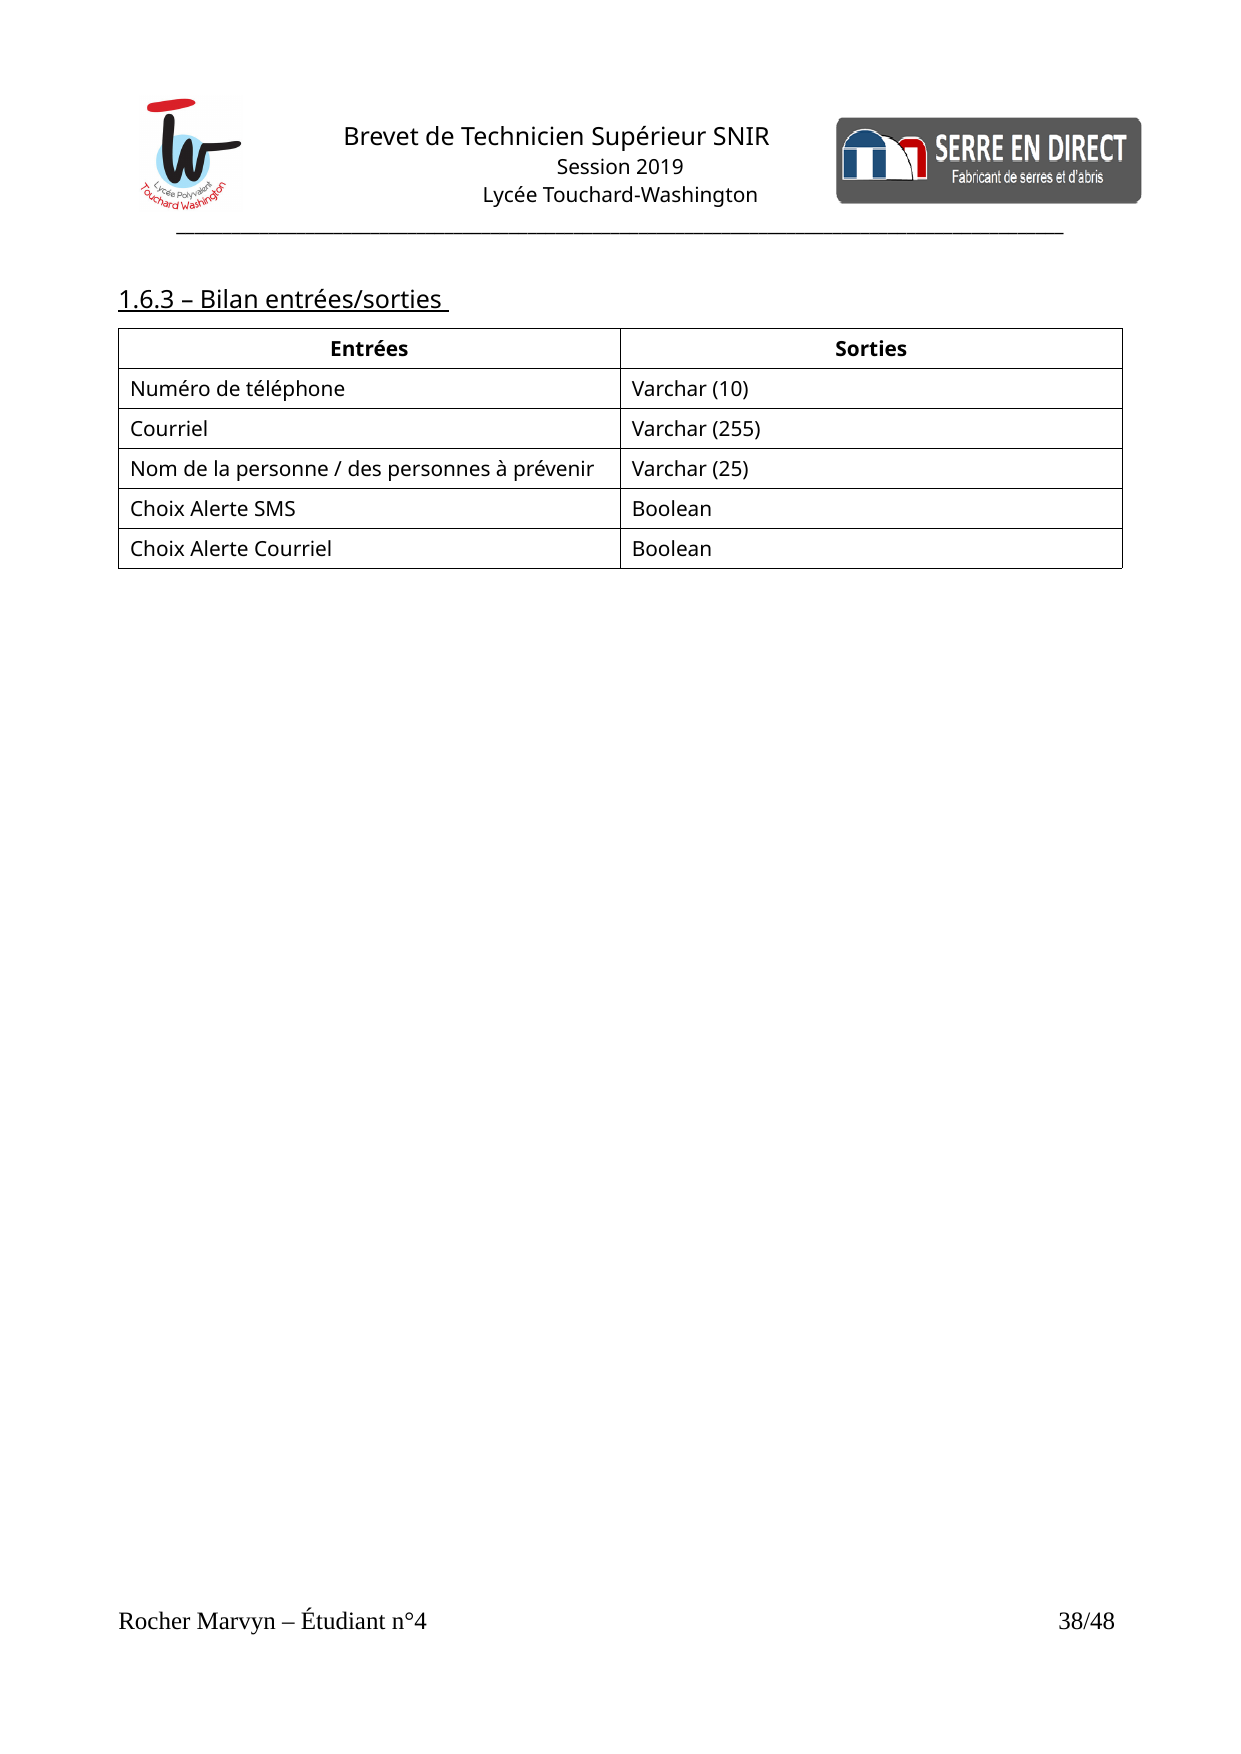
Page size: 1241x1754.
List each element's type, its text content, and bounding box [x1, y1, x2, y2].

table_cell Varchar (25) [621, 449, 1122, 488]
table_cell Nom de la personne / des personnes à prévenir [119, 449, 620, 488]
table_cell Courriel [119, 409, 620, 448]
table_cell Boolean [621, 529, 1122, 568]
table_cell Varchar (10) [621, 369, 1122, 408]
picture [831, 115, 1145, 208]
table_header Sorties [621, 329, 1122, 368]
table_cell Numéro de téléphone [119, 369, 620, 408]
picture [138, 95, 243, 212]
table_header Entrées [119, 329, 620, 368]
subtitle 1.6.3 – Bilan entrées/sorties [118, 282, 1122, 316]
table_cell Boolean [621, 489, 1122, 528]
table_cell Varchar (255) [621, 409, 1122, 448]
table_cell Choix Alerte SMS [119, 489, 620, 528]
table_cell Choix Alerte Courriel [119, 529, 620, 568]
